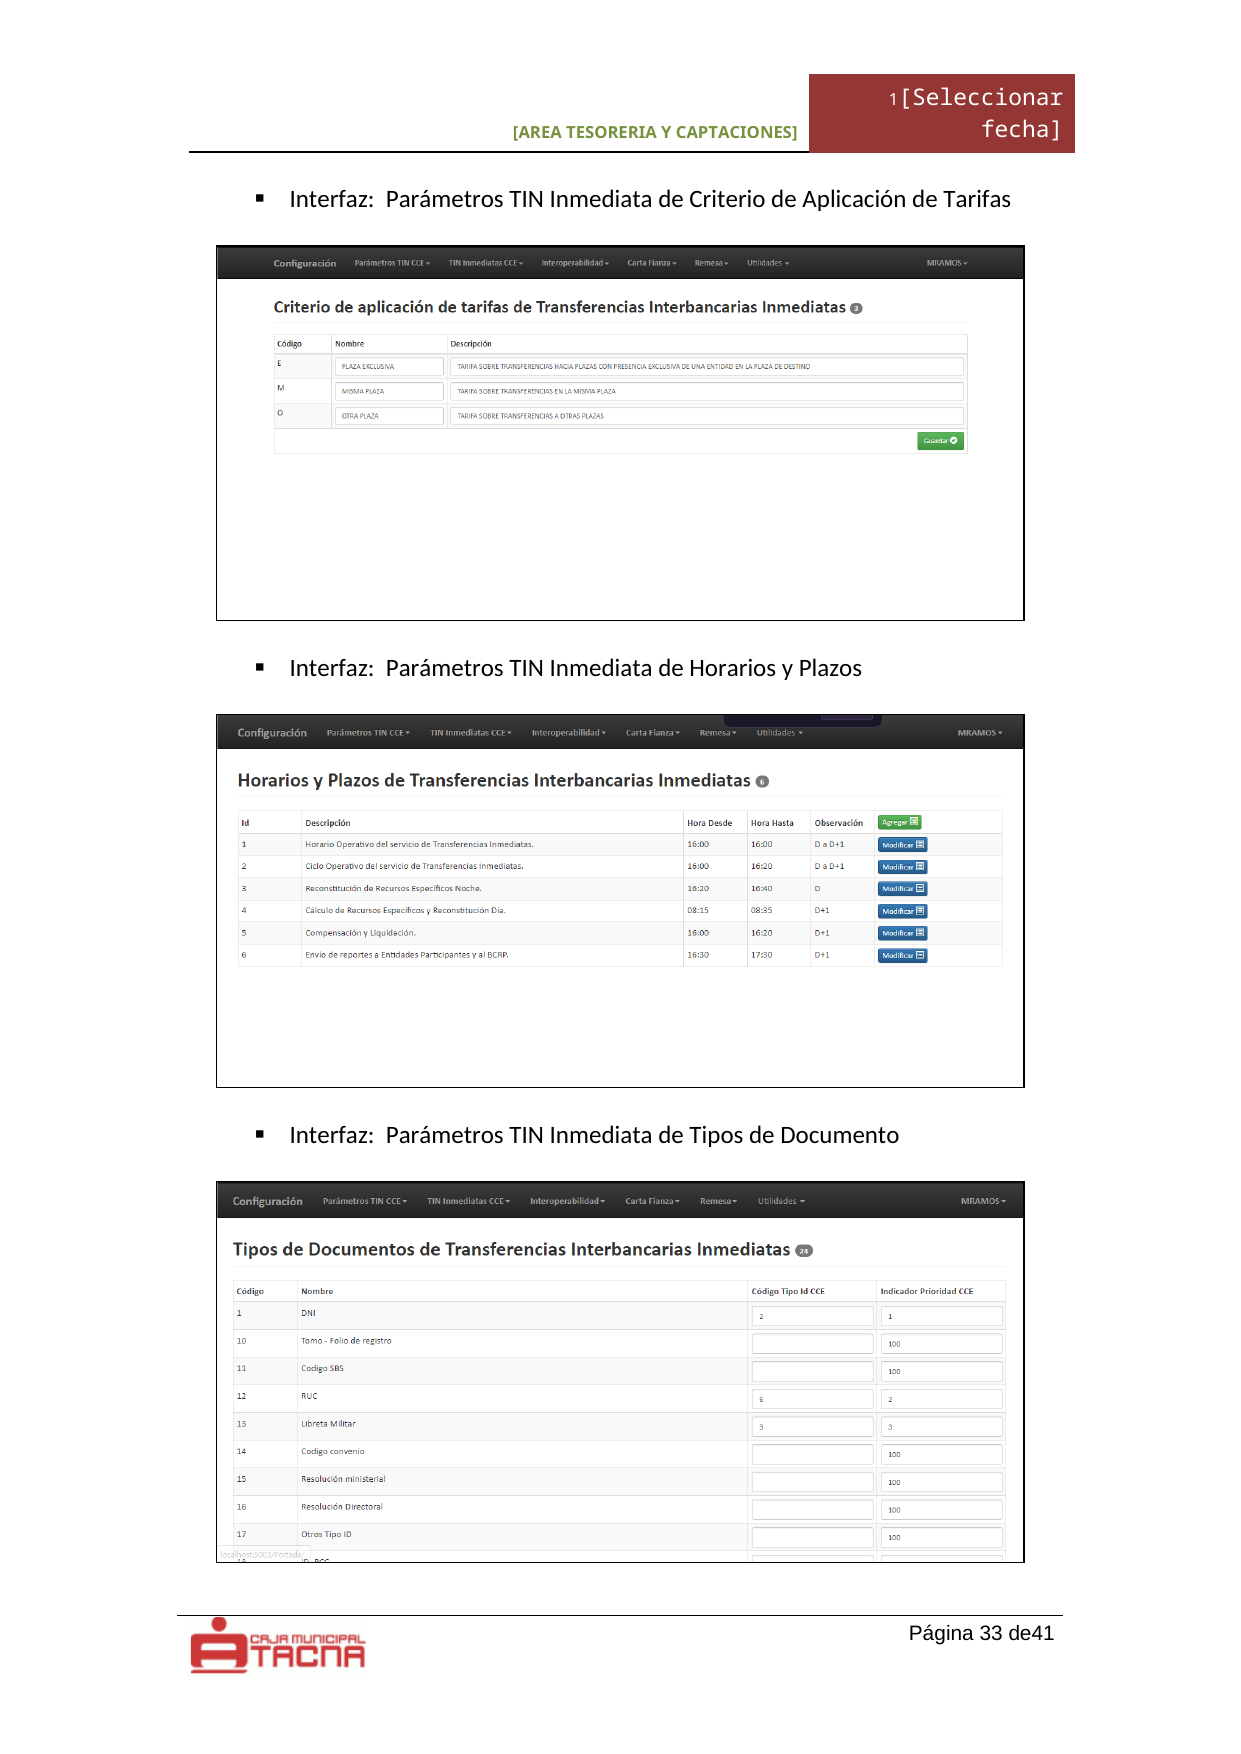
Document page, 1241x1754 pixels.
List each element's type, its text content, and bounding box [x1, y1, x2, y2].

list Interfaz: Parámetros TIN Inmediata de Criterio de Aplicación de Tarifas [254, 184, 1063, 214]
list Interfaz: Parámetros TIN Inmediata de Horarios y Plazos [254, 258, 1063, 682]
list Interfaz: Parámetros TIN Inmediata de Tipos de Documento [254, 726, 1063, 1149]
